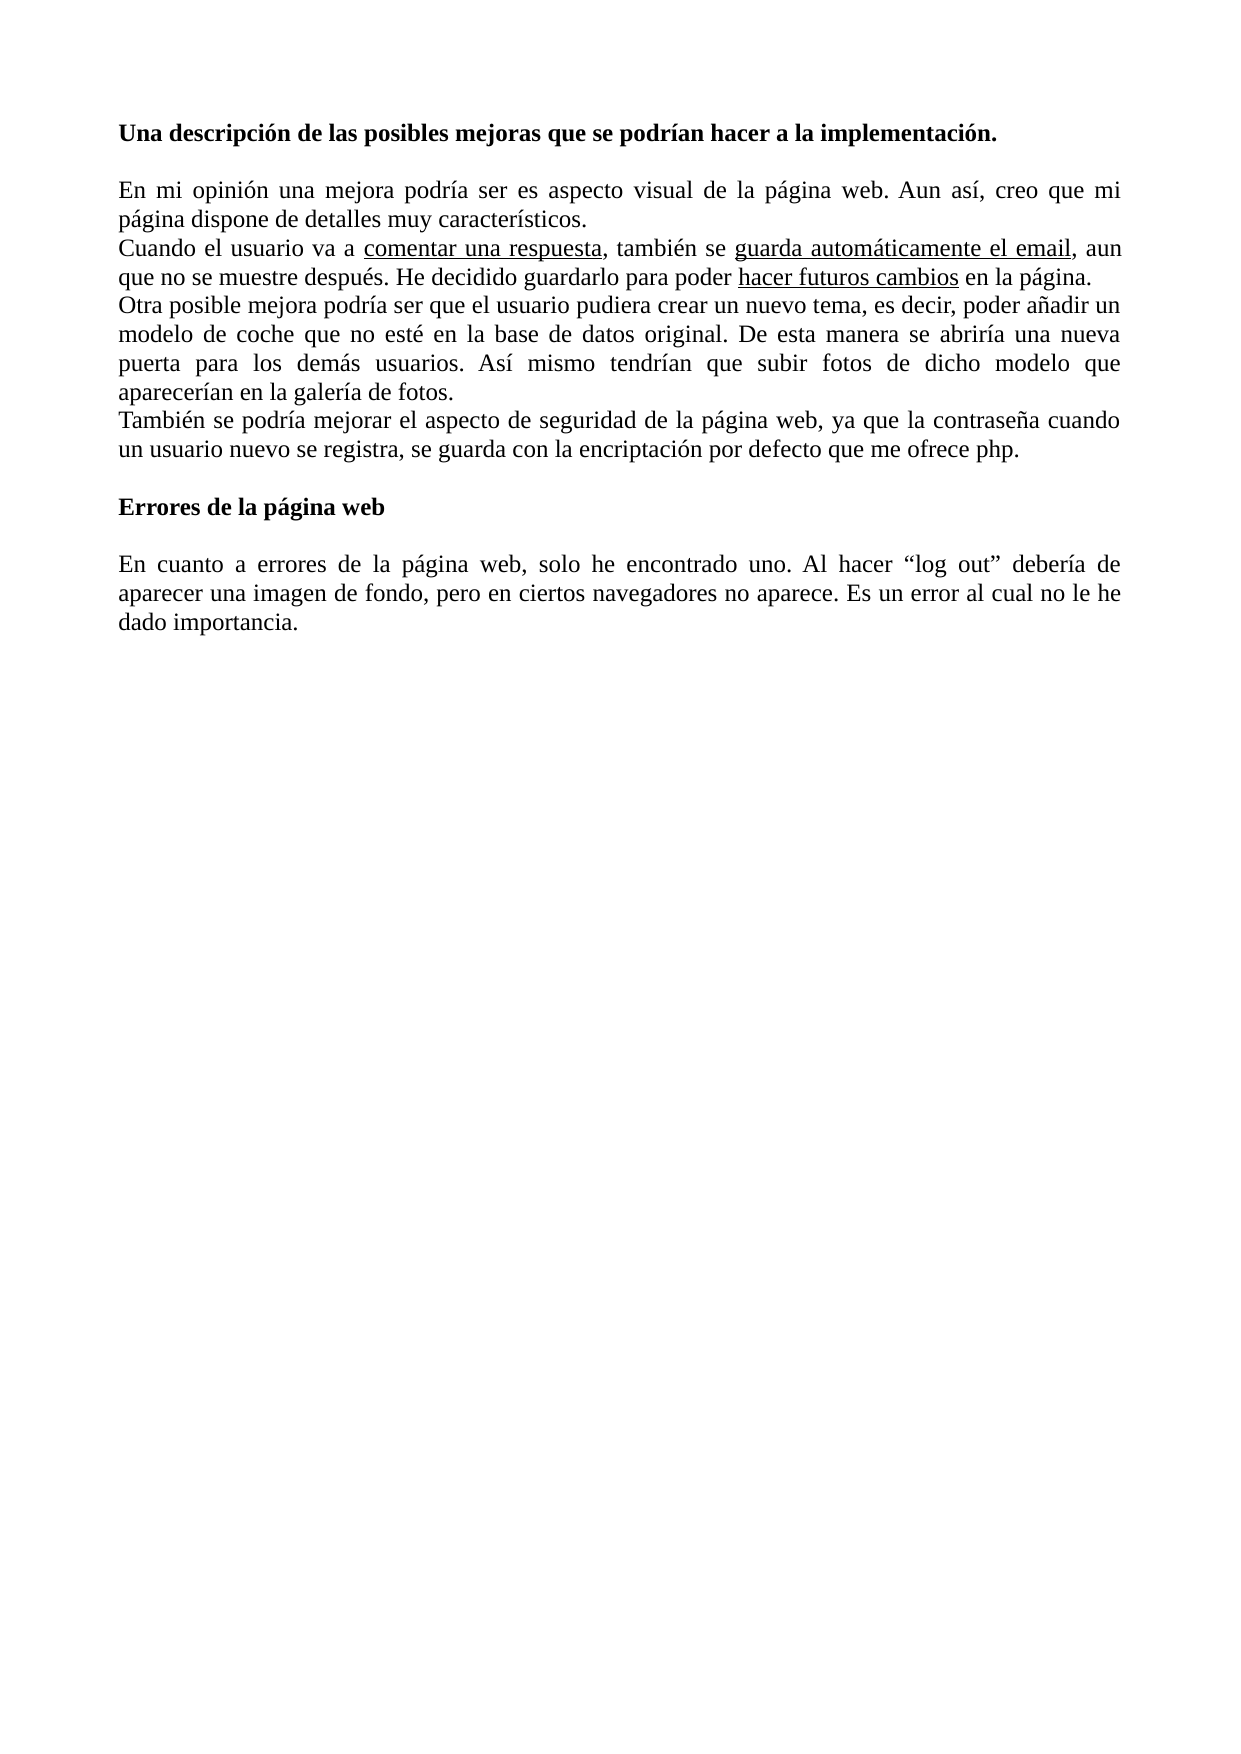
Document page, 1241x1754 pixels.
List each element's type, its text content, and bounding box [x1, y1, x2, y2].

text Errores de la página web [118, 492, 1122, 521]
text Cuando el usuario va a comentar una respuesta, también se guarda automáticamente el email, aun que no se muestre después. He decidido guardarlo para poder hacer futuros cambios en la página. [118, 233, 1122, 291]
text También se podría mejorar el aspecto de seguridad de la página web, ya que la contraseña cuando un usuario nuevo se registra, se guarda con la encriptación por defecto que me ofrece php. [118, 406, 1122, 463]
text Otra posible mejora podría ser que el usuario pudiera crear un nuevo tema, es decir, poder añadir un modelo de coche que no esté en la base de datos original. De esta manera se abriría una nueva puerta para los demás usuarios. Así mismo tendrían que subir fotos de dicho modelo que aparecerían en la galería de fotos. [118, 291, 1122, 406]
text Una descripción de las posibles mejoras que se podrían hacer a la implementación. [118, 118, 1122, 147]
text En mi opinión una mejora podría ser es aspecto visual de la página web. Aun así, creo que mi página dispone de detalles muy característicos. [118, 176, 1122, 233]
text En cuanto a errores de la página web, solo he encontrado uno. Al hacer “log out” debería de aparecer una imagen de fondo, pero en ciertos navegadores no aparece. Es un error al cual no le he dado importancia. [118, 549, 1122, 636]
